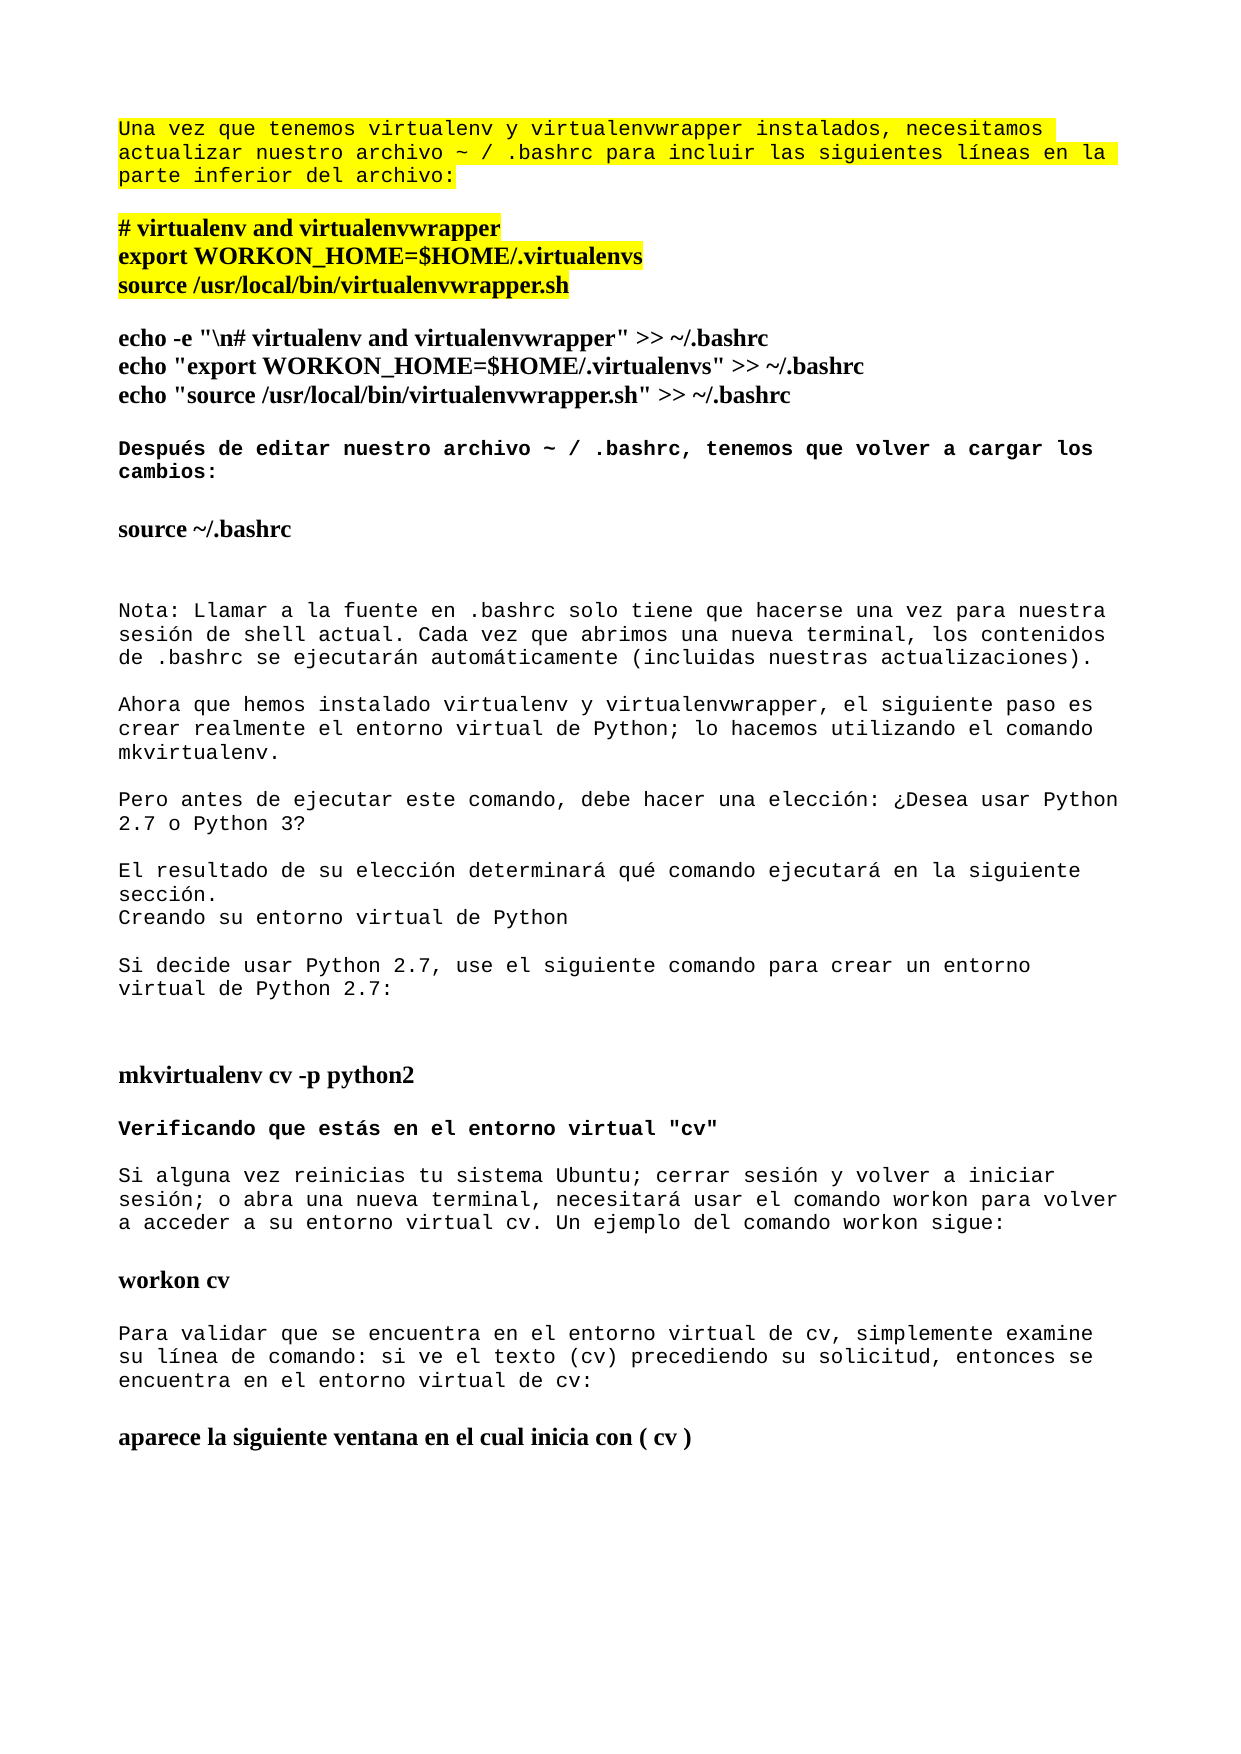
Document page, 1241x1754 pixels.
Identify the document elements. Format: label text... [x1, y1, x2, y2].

text Pero antes de ejecutar este comando, debe hacer una elección: ¿Desea usar Python 2.7 o Python 3? [118, 789, 1122, 836]
text aparece la siguiente ventana en el cual inicia con ( cv ) [118, 1422, 1122, 1451]
text export WORKON_HOME=$HOME/.virtualenvs [118, 241, 1122, 270]
text Si alguna vez reinicias tu sistema Ubuntu; cerrar sesión y volver a iniciar sesión; o abra una nueva terminal, necesitará usar el comando workon para volver a acceder a su entorno virtual cv. Un ejemplo del comando workon sigue: [118, 1165, 1122, 1236]
text Si decide usar Python 2.7, use el siguiente comando para crear un entorno virtual de Python 2.7: [118, 954, 1122, 1002]
text echo "source /usr/local/bin/virtualenvwrapper.sh" >> ~/.bashrc [118, 380, 1122, 409]
text Después de editar nuestro archivo ~ / .bashrc, tenemos que volver a cargar los cambios: [118, 438, 1122, 485]
text Verificando que estás en el entorno virtual "cv" [118, 1118, 1122, 1141]
text El resultado de su elección determinará qué comando ejecutará en la siguiente sección. [118, 860, 1122, 907]
text Nota: Llamar a la fuente en .bashrc solo tiene que hacerse una vez para nuestra sesión de shell actual. Cada vez que abrimos una nueva terminal, los contenidos de .bashrc se ejecutarán automáticamente (incluidas nuestras actualizaciones). [118, 600, 1122, 671]
text Para validar que se encuentra en el entorno virtual de cv, simplemente examine su línea de comando: si ve el texto (cv) precediendo su solicitud, entonces se encuentra en el entorno virtual de cv: [118, 1323, 1122, 1394]
text Creando su entorno virtual de Python [118, 907, 1122, 931]
text echo "export WORKON_HOME=$HOME/.virtualenvs" >> ~/.bashrc [118, 351, 1122, 380]
text # virtualenv and virtualenvwrapper [118, 213, 1122, 241]
text mkvirtualenv cv -p python2 [118, 1060, 1122, 1089]
text source ~/.bashrc [118, 514, 1122, 542]
text workon cv [118, 1265, 1122, 1294]
text source /usr/local/bin/virtualenvwrapper.sh [118, 270, 1122, 299]
text Ahora que hemos instalado virtualenv y virtualenvwrapper, el siguiente paso es crear realmente el entorno virtual de Python; lo hacemos utilizando el comando mkvirtualenv. [118, 694, 1122, 765]
text Una vez que tenemos virtualenv y virtualenvwrapper instalados, necesitamos actualizar nuestro archivo ~ / .bashrc para incluir las siguientes líneas en la parte inferior del archivo: [118, 118, 1122, 189]
text echo -e "\n# virtualenv and virtualenvwrapper" >> ~/.bashrc [118, 323, 1122, 351]
